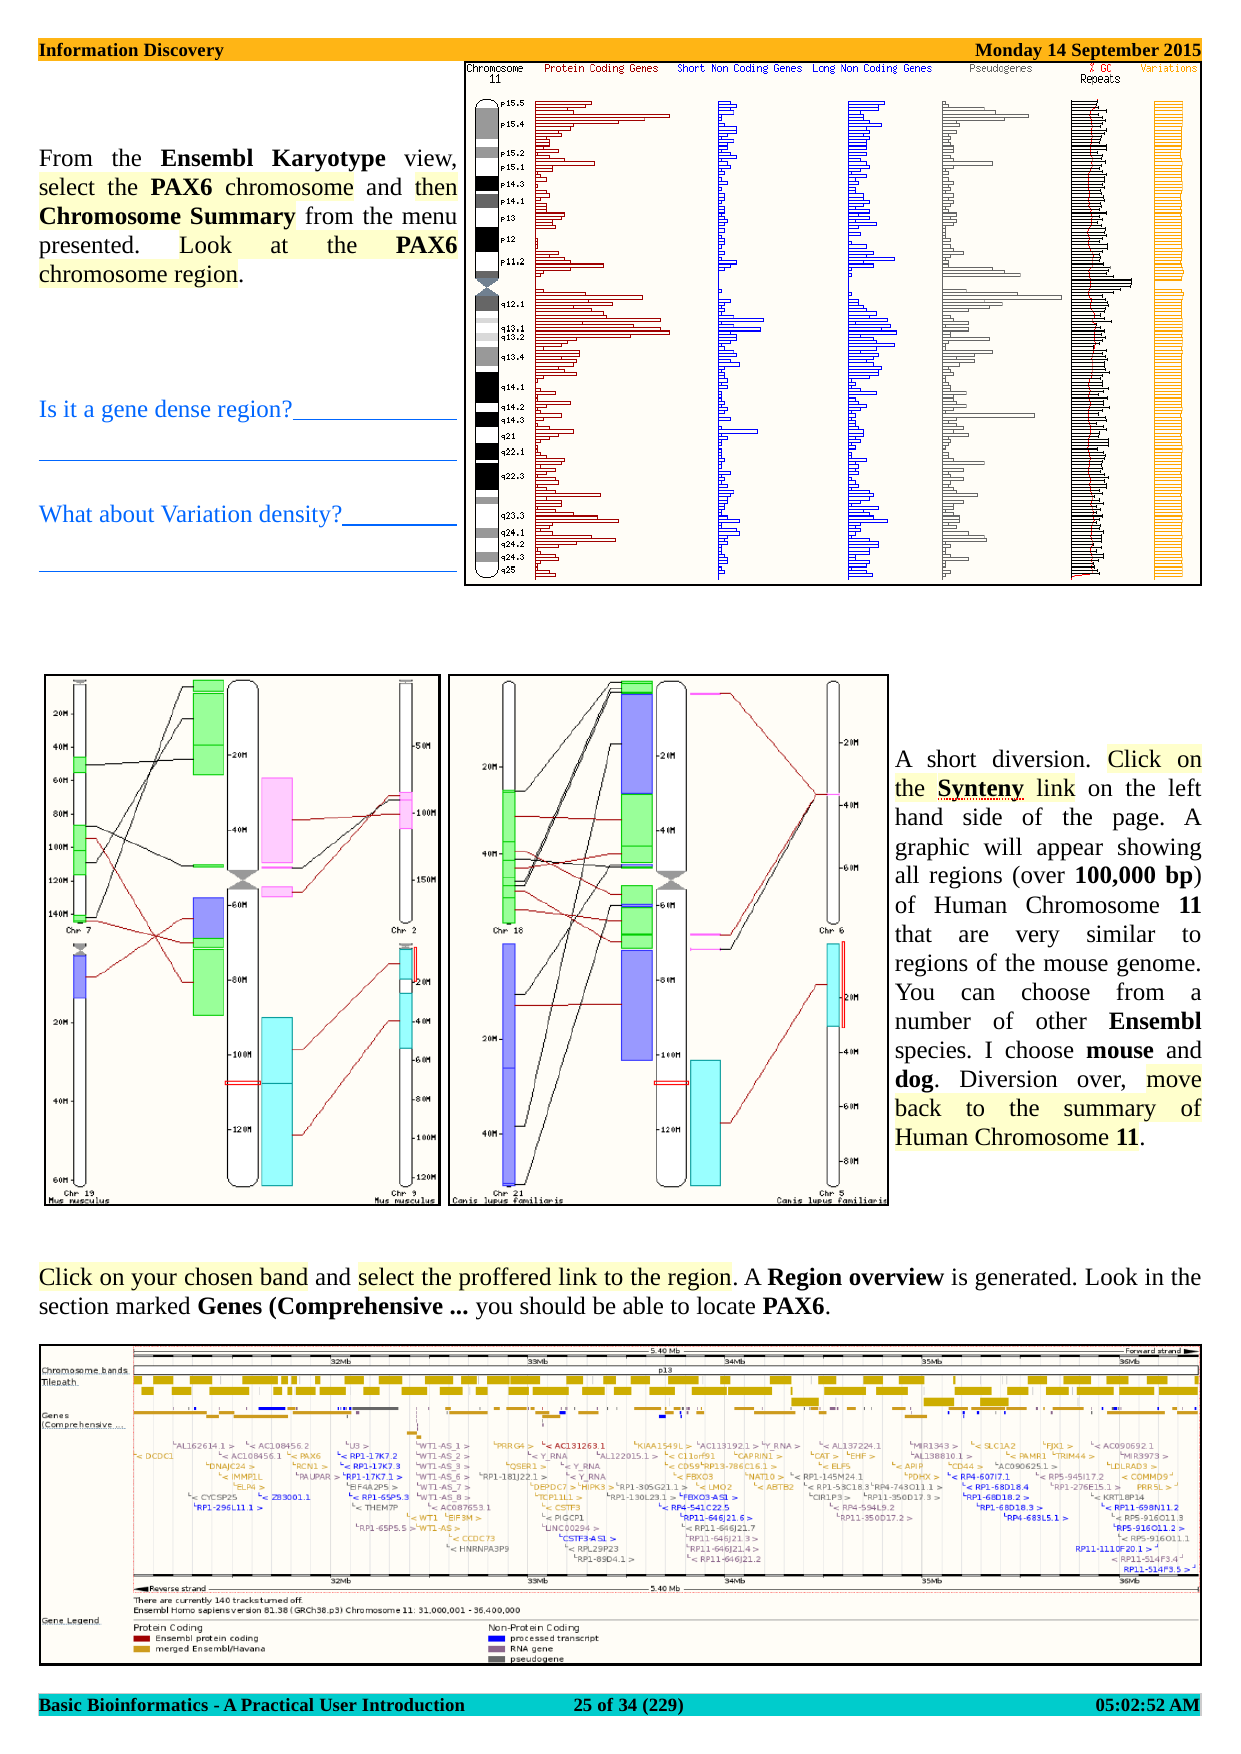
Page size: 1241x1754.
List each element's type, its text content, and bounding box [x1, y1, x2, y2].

picture [450, 676, 887, 1204]
picture [466, 63, 1200, 584]
picture [46, 676, 438, 1204]
picture [41, 1346, 1200, 1663]
text Is it a gene dense region? [38, 394, 464, 423]
text A short diversion. Click on the Synteny link on the left hand side of the page. A graphic will appear showing all regions (over 100,000 bp) of Human Chromosome 11 that are very similar to regions of the mouse genome. You can choose from a number of other Ensembl species. I choose mouse and dog. Diversion over, move back to the summary of Human Chromosome 11. [889, 744, 1202, 1151]
text Click on your chosen band and select the proffered link to the region. A Region overview is generated. Look in the section marked Genes (Comprehensive ... you should be able to locate PAX6. [38, 1262, 1202, 1320]
text From the Ensembl Karyotype view, select the PAX6 chromosome and then Chromosome Summary from the menu presented. Look at the PAX6 chromosome region. [38, 143, 464, 288]
text What about Variation density? [38, 499, 464, 528]
